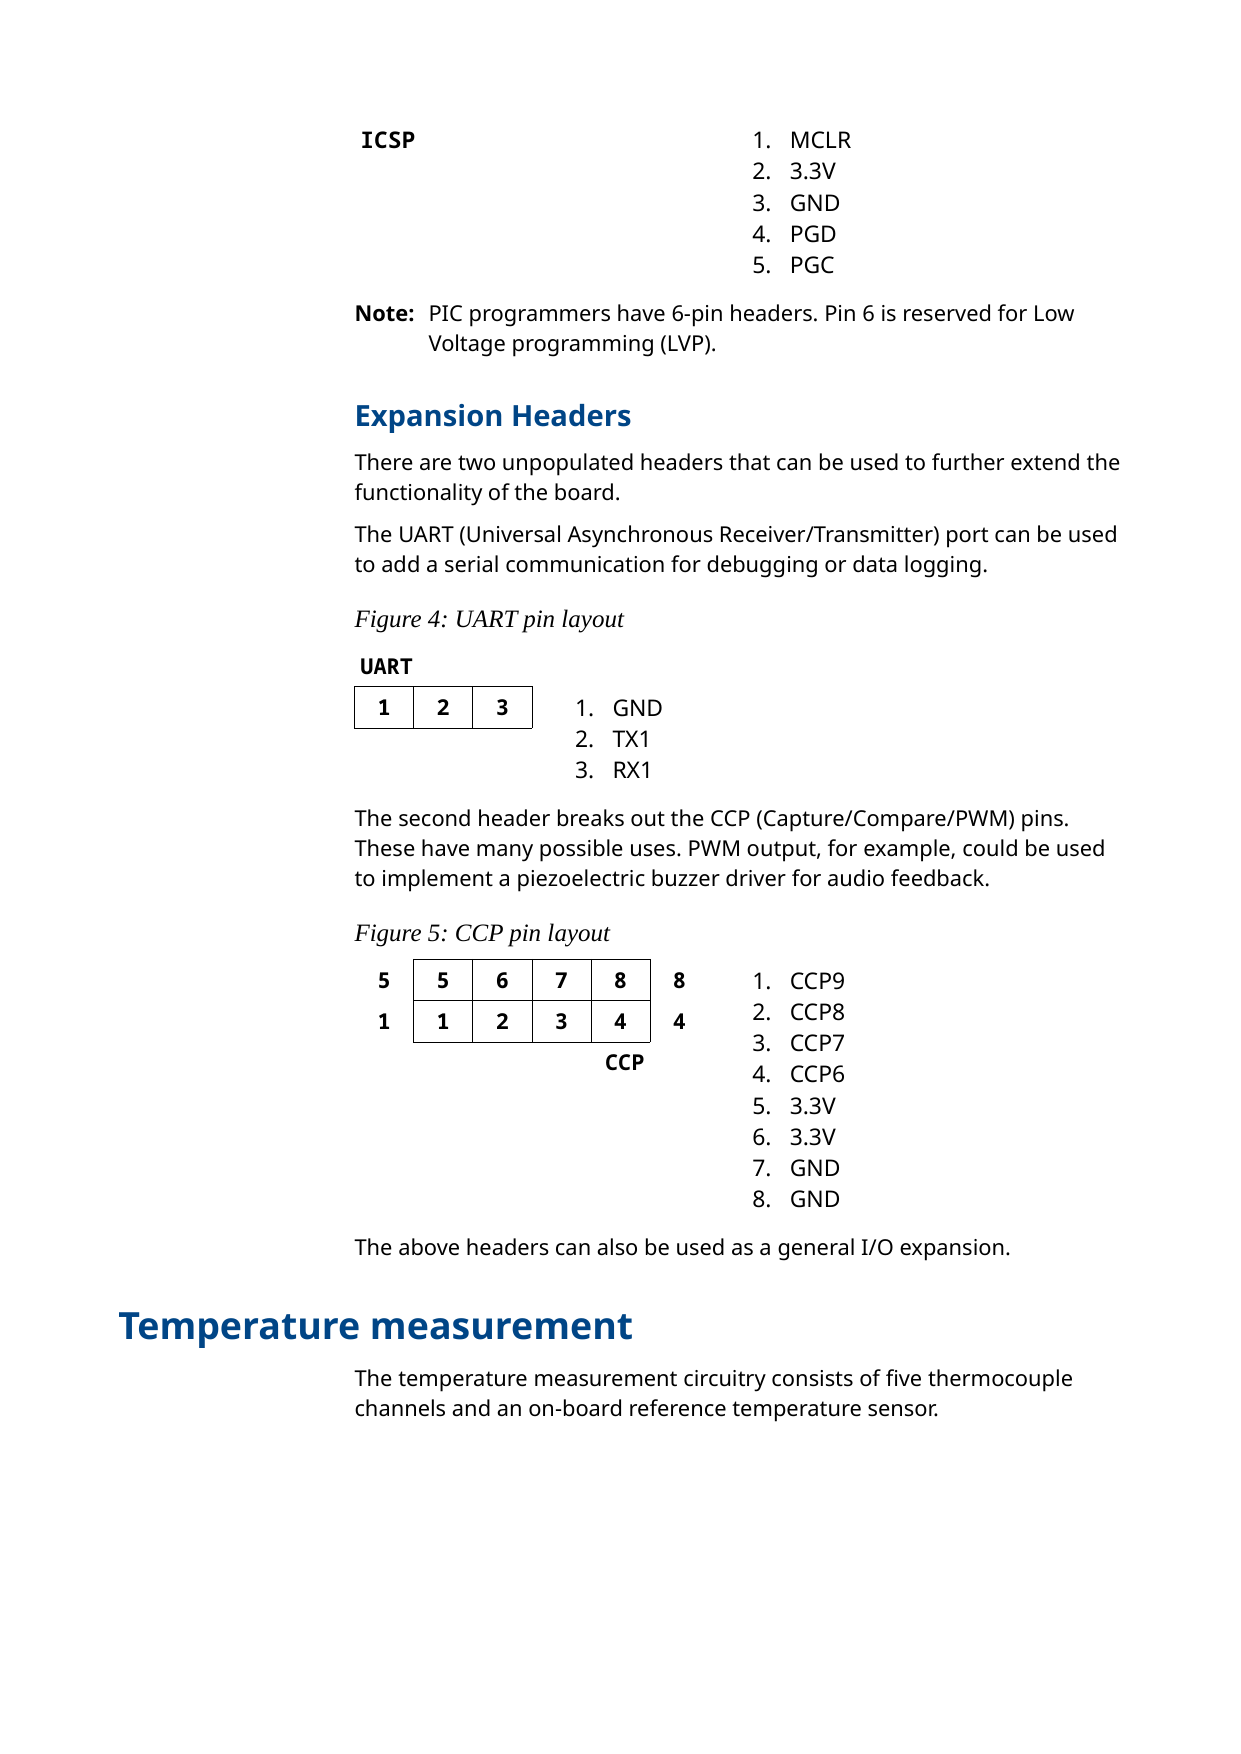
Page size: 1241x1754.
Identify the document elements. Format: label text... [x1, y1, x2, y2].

table_cell [354, 729, 532, 791]
table_cell [354, 1042, 413, 1220]
text There are two unpopulated headers that can be used to further extend the functionality of the board. [354, 447, 1122, 507]
subtitle Expansion Headers [354, 395, 1122, 434]
text The second header breaks out the CCP (Capture/Compare/PWM) pins. These have many possible uses. PWM output, for example, could be used to implement a piezoelectric buzzer driver for audio feedback. [354, 803, 1122, 893]
table_cell 2 [414, 687, 472, 727]
text The temperature measurement circuitry consists of five thermocouple channels and an on-board reference temperature sensor. [354, 1363, 1122, 1423]
table_header 8 [592, 960, 650, 1000]
table_header MCLR 3.3V GND PGD PGC [709, 118, 886, 286]
table_header 5 [414, 960, 472, 1000]
table_cell ICSP [354, 118, 709, 286]
table_cell 1 [414, 1001, 472, 1042]
table_header 6 [473, 960, 532, 1000]
table_cell [650, 1042, 709, 1220]
text The UART (Universal Asynchronous Receiver/Transmitter) port can be used to add a serial communication for debugging or data logging. [354, 519, 1122, 579]
table_cell 3 [473, 687, 532, 727]
table_cell 1 [354, 1000, 413, 1042]
table_header CCP9 CCP8 CCP7 CCP6 3.3V 3.3V GND GND [709, 959, 886, 1220]
table_cell CCP [414, 1043, 650, 1220]
text The above headers can also be used as a general I/O expansion. [354, 1232, 1122, 1262]
text Note: PIC programmers have 6-pin headers. Pin 6 is reserved for Low Voltage programming (LVP). [354, 298, 1122, 357]
subtitle Temperature measurement [118, 1299, 1122, 1351]
table_cell 1 [355, 687, 413, 727]
table_cell 3 [533, 1001, 591, 1042]
table_header UART [354, 645, 709, 686]
table_cell 4 [651, 1000, 709, 1042]
table_cell 4 [592, 1001, 650, 1042]
table_header 7 [533, 960, 591, 1000]
text Figure 5: CCP pin layout [354, 918, 1122, 946]
table_cell GND TX1 RX1 [532, 686, 709, 791]
table_cell 2 [473, 1001, 532, 1042]
table_header 5 [354, 959, 413, 1000]
table_header 8 [651, 959, 709, 1000]
text Figure 4: UART pin layout [354, 604, 1122, 632]
